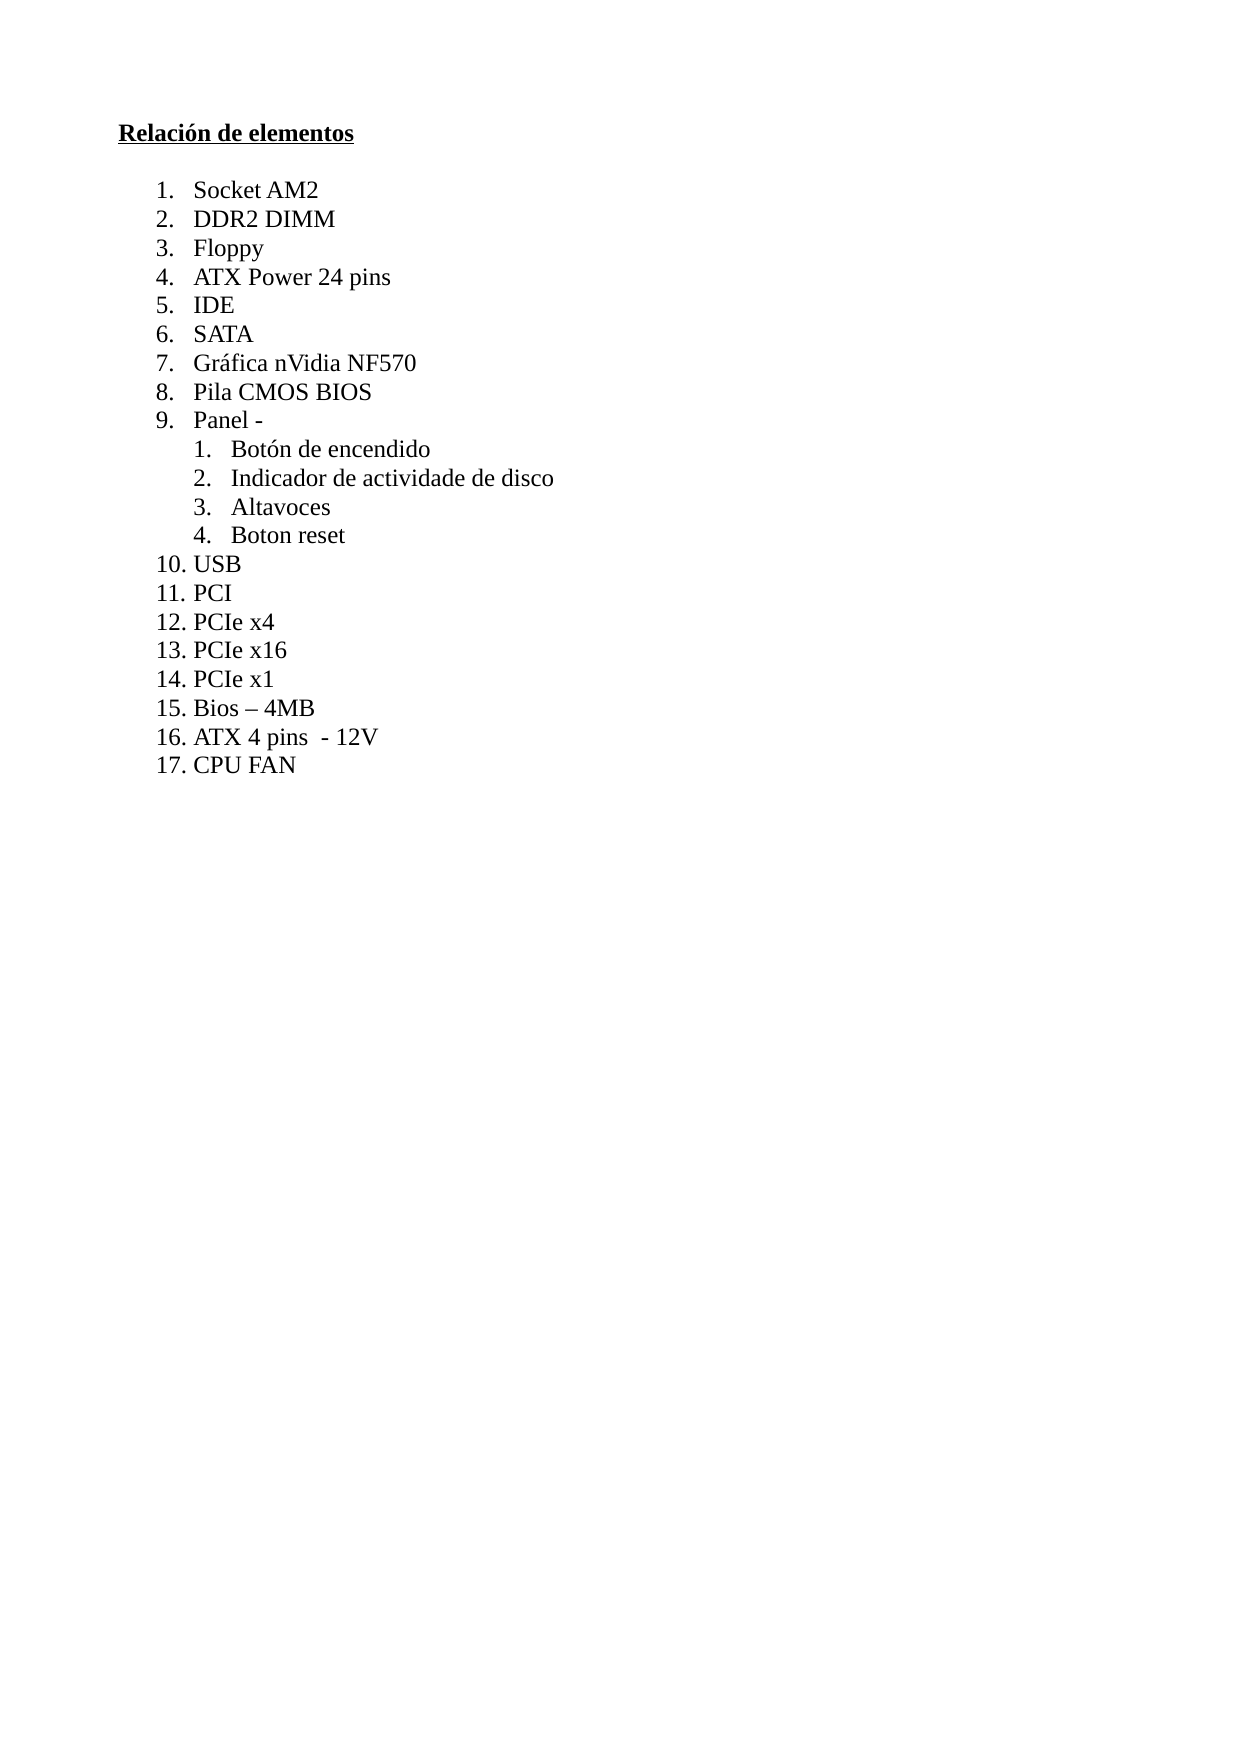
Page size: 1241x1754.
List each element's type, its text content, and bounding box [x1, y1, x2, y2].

list SATA [156, 319, 1122, 348]
list ATX 4 pins - 12V [156, 722, 1122, 751]
list Floppy [156, 233, 1122, 262]
list PCI [156, 578, 1122, 607]
list ATX Power 24 pins [156, 262, 1122, 291]
list Socket AM2 [156, 176, 1122, 204]
list PCIe x4 [156, 607, 1122, 636]
list Botón de encendido [193, 434, 1122, 463]
list CPU FAN [156, 751, 1122, 779]
list PCIe x16 [156, 636, 1122, 664]
list Gráfica nVidia NF570 [156, 348, 1122, 377]
list USB [156, 549, 1122, 578]
list Pila CMOS BIOS [156, 377, 1122, 406]
list PCIe x1 [156, 664, 1122, 693]
list DDR2 DIMM [156, 204, 1122, 233]
list Indicador de actividade de disco [193, 463, 1122, 492]
list Bios – 4MB [156, 693, 1122, 722]
list Panel - [156, 406, 1122, 434]
list Altavoces [193, 492, 1122, 521]
text Relación de elementos [118, 118, 1122, 147]
list IDE [156, 291, 1122, 319]
list Boton reset [193, 521, 1122, 549]
